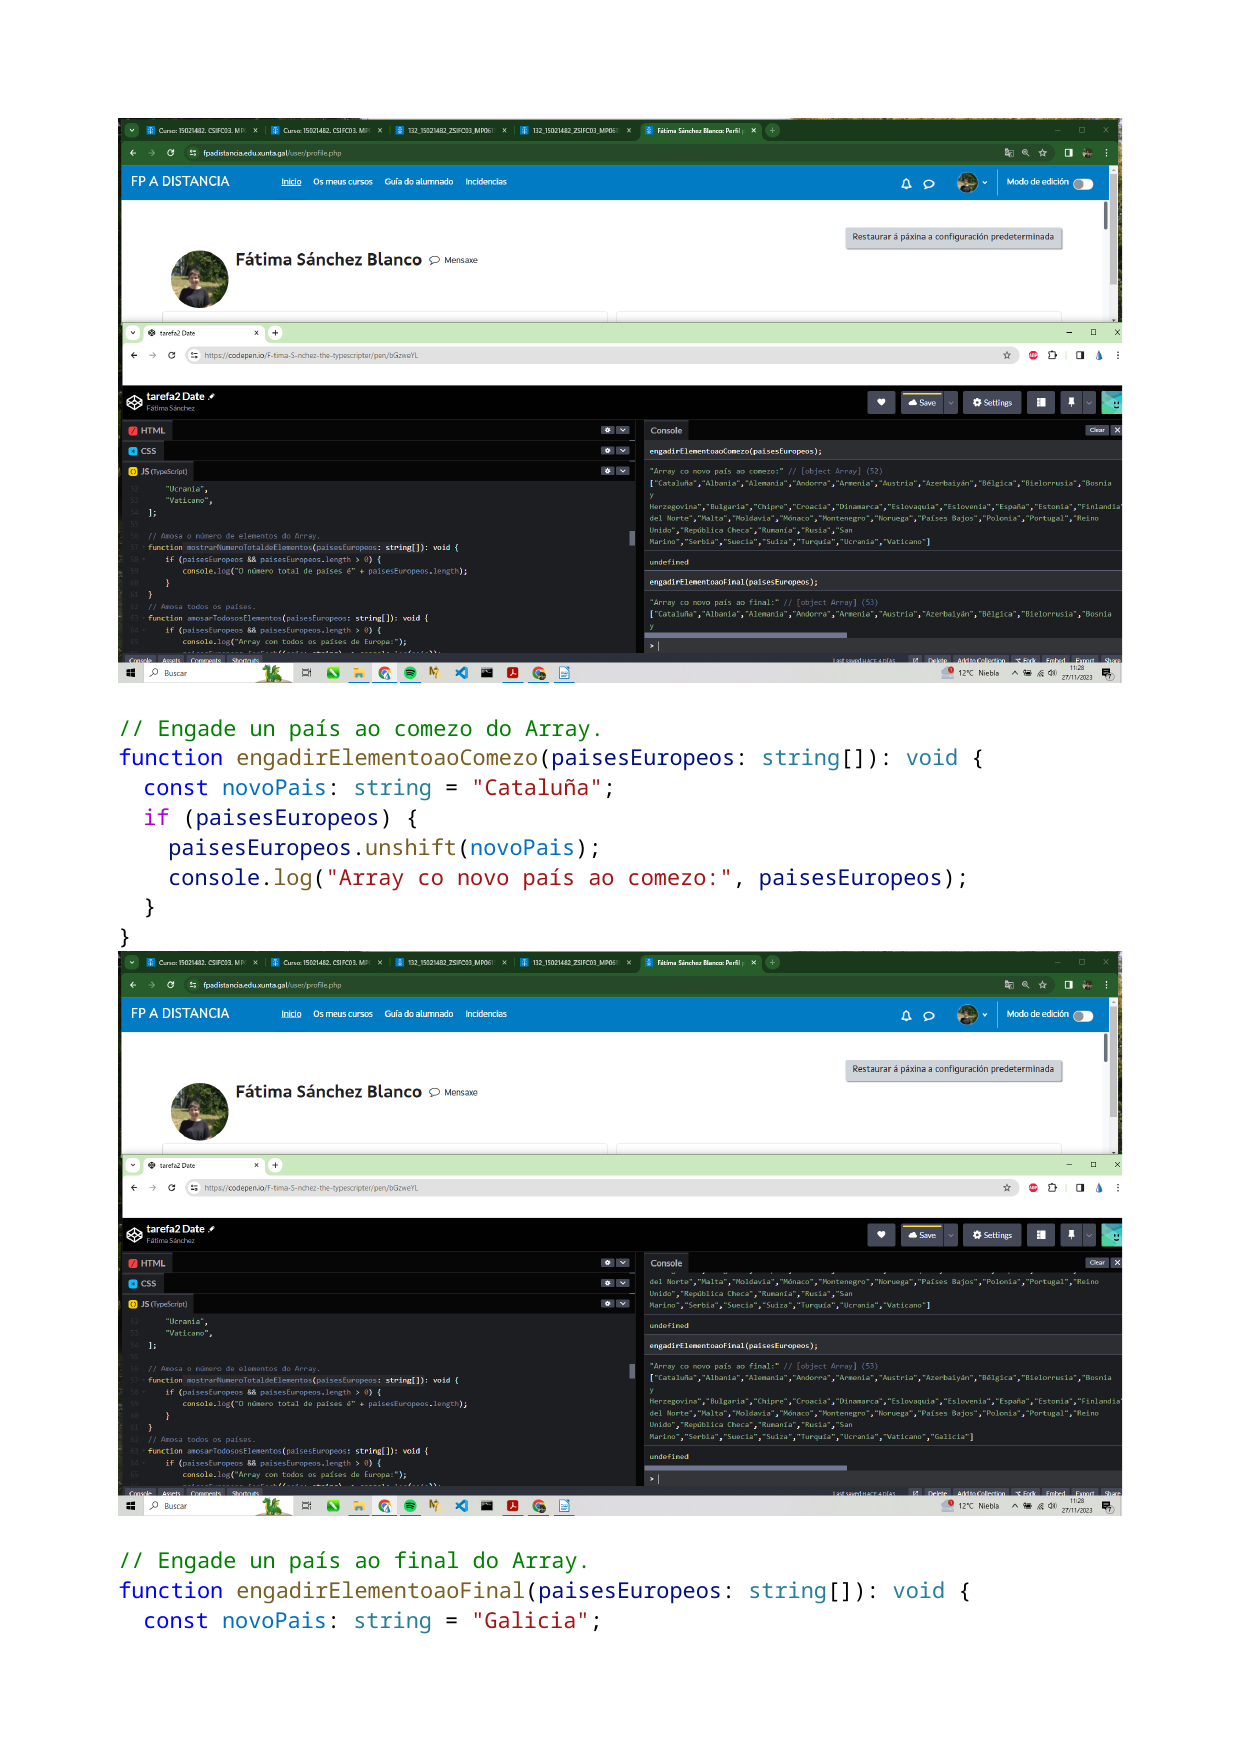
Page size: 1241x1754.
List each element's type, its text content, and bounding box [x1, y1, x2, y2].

text paisesEuropeos.unshift(novoPais); [118, 832, 1122, 862]
text if (paisesEuropeos) { [118, 802, 1122, 832]
text const novoPais: string = "Cataluña"; [118, 772, 1122, 802]
text // Engade un país ao comezo do Array. [118, 713, 1122, 742]
text const novoPais: string = "Galicia"; [118, 1605, 1122, 1635]
text function engadirElementoaoFinal(paisesEuropeos: string[]): void { [118, 1575, 1122, 1605]
text console.log("Array co novo país ao comezo:", paisesEuropeos); [118, 862, 1122, 891]
text // Engade un país ao final do Array. [118, 1545, 1122, 1575]
text function engadirElementoaoComezo(paisesEuropeos: string[]): void { [118, 742, 1122, 772]
picture [118, 951, 1123, 1516]
text } [118, 891, 1122, 921]
picture [118, 118, 1123, 683]
text } [118, 921, 1122, 951]
